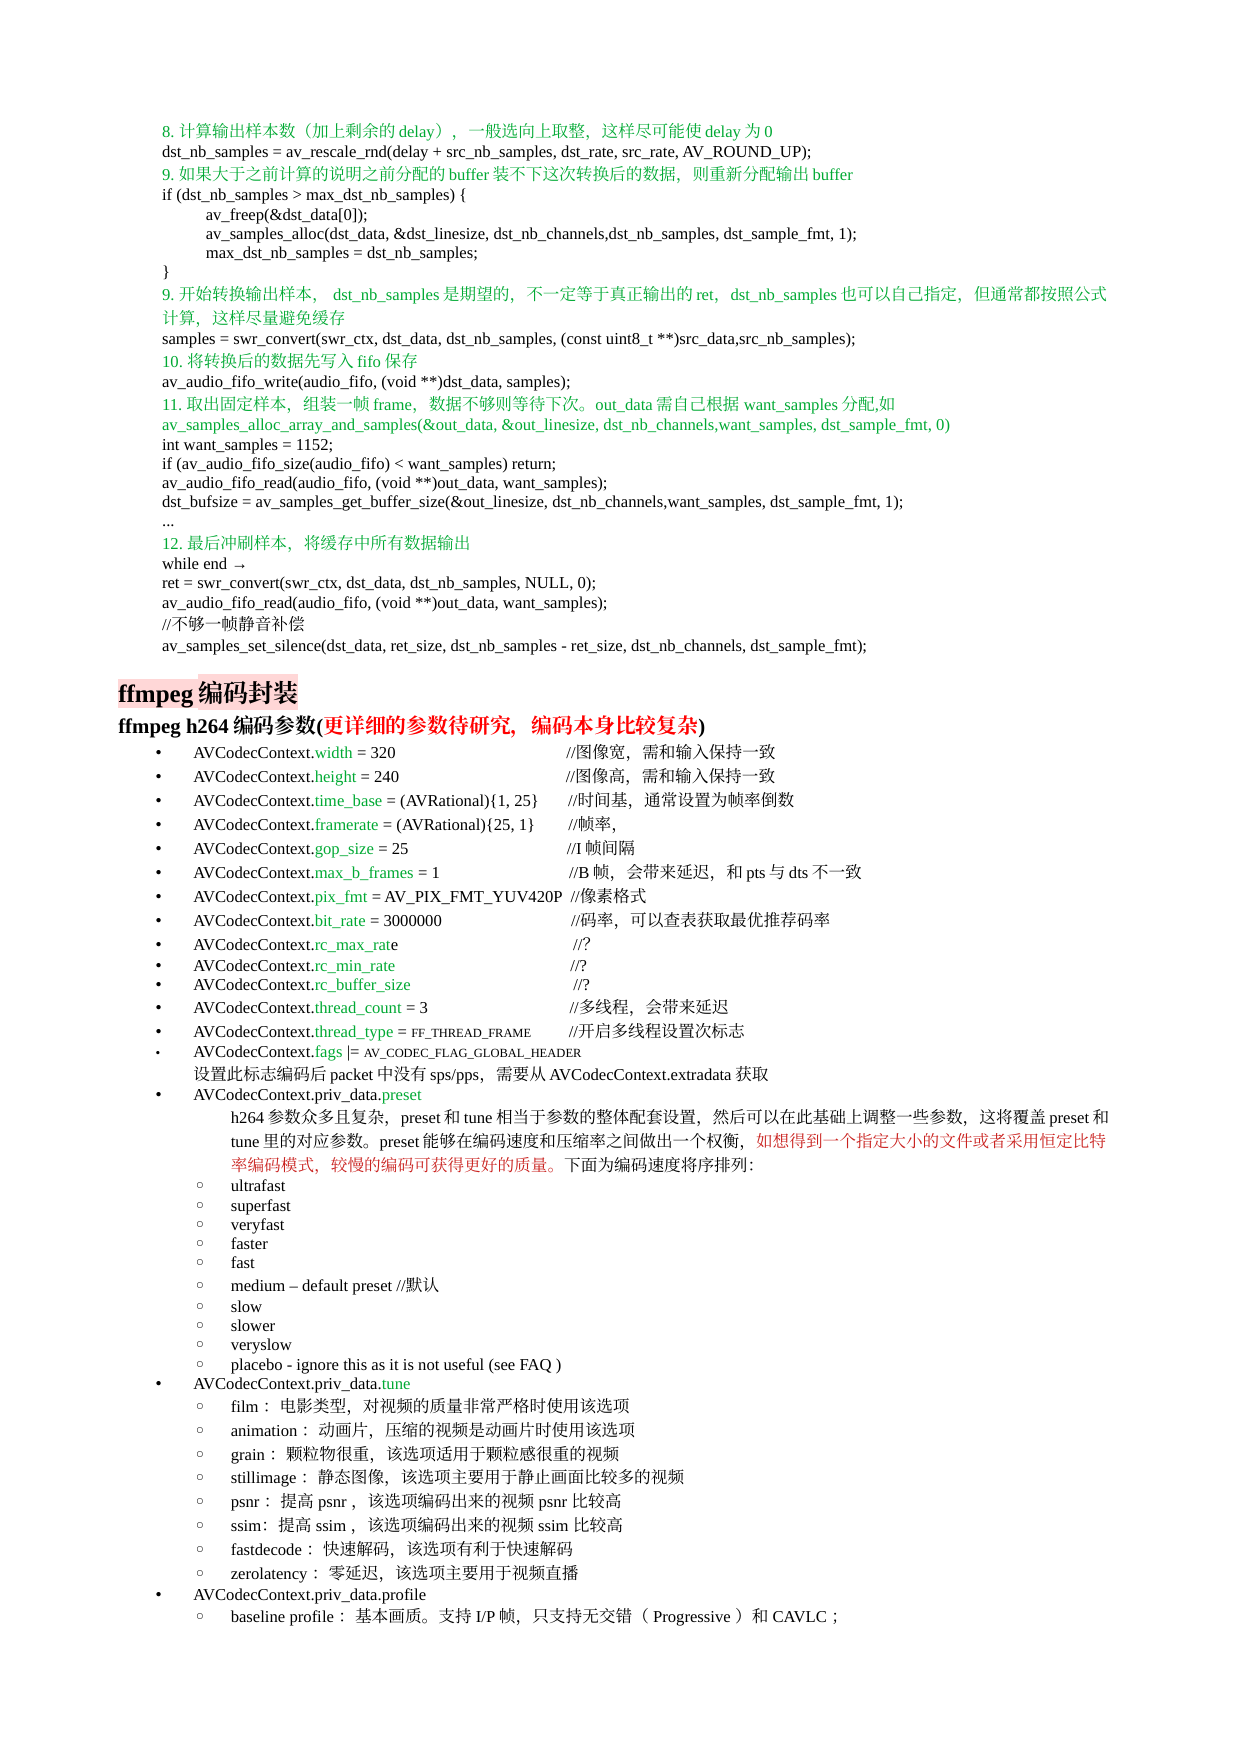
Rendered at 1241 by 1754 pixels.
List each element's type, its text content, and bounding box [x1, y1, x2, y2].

text ret = swr_convert(swr_ctx, dst_data, dst_nb_samples, NULL, 0); [118, 573, 1122, 592]
list veryslow [193, 1335, 1122, 1354]
text 9. 开始转换输出样本， dst_nb_samples是期望的，不一定等于真正输出的ret，dst_nb_samples也可以自己指定，但通常都按照公式 计算，这样尽量避免缓存 [118, 281, 1122, 329]
list grain ：颗粒物很重，该选项适⽤于颗粒感很重的视频 [193, 1441, 1122, 1465]
text av_samples_alloc(dst_data, &dst_linesize, dst_nb_channels,dst_nb_samples, dst_sample_fmt, 1); [118, 223, 1122, 243]
list AVCodecContext.rc_max_rate //？ [156, 931, 1122, 955]
list slow [193, 1296, 1122, 1316]
list veryfast [193, 1215, 1122, 1234]
text 10. 将转换后的数据先写入fifo保存 [118, 348, 1122, 372]
text max_dst_nb_samples = dst_nb_samples; [118, 243, 1122, 262]
text ffmpeg h264编码参数(更详细的参数待研究，编码本身比较复杂) [118, 710, 1122, 740]
list AVCodecContext.framerate = (AVRational){25, 1} //帧率， [156, 812, 1122, 836]
list AVCodecContext.pix_fmt = AV_PIX_FMT_YUV420P //像素格式 [156, 883, 1122, 907]
list AVCodecContext.max_b_frames = 1 //B帧，会带来延迟，和pts与dts不一致 [156, 859, 1122, 883]
list faster [193, 1234, 1122, 1253]
text while end → [118, 554, 1122, 573]
list 设置此标志编码后packet中没有sps/pps，需要从AVCodecContext.extradata获取 [156, 1061, 1122, 1085]
list AVCodecContext.bit_rate = 3000000 //码率，可以查表获取最优推荐码率 [156, 907, 1122, 931]
text dst_bufsize = av_samples_get_buffer_size(&out_linesize, dst_nb_channels,want_samples, dst_sample_fmt, 1); [118, 492, 1122, 511]
list superfast [193, 1195, 1122, 1215]
text ffmpeg编码封装 [118, 674, 1122, 710]
list ultrafast [193, 1176, 1122, 1195]
text if (dst_nb_samples > max_dst_nb_samples) { [118, 185, 1122, 204]
text ... [118, 511, 1122, 530]
list zerolatency ：零延迟，该选项主要⽤于视频直播 [193, 1561, 1122, 1584]
text 8. 计算输出样本数（加上剩余的delay），一般选向上取整，这样尽可能使delay为0 [118, 118, 1122, 142]
list medium – default preset //默认 [193, 1272, 1122, 1296]
text av_freep(&dst_data[0]); [118, 204, 1122, 223]
text 12. 最后冲刷样本，将缓存中所有数据输出 [118, 530, 1122, 554]
list AVCodecContext.height = 240 //图像高，需和输入保持一致 [156, 764, 1122, 788]
text 11. 取出固定样本，组装一帧frame，数据不够则等待下次。out_data需自己根据 want_samples分配,如 [118, 391, 1122, 415]
text if (av_audio_fifo_size(audio_fifo) < want_samples) return; [118, 453, 1122, 473]
list fast [193, 1253, 1122, 1272]
list fastdecode ：快速解码，该选项有利于快速解码 [193, 1537, 1122, 1561]
text 9. 如果大于之前计算的说明之前分配的buffer装不下这次转换后的数据，则重新分配输出buffer [118, 161, 1122, 185]
list AVCodecContext.priv_data.profile [156, 1584, 1122, 1604]
list baseline profile ：基本画质。⽀持 I/P 帧，只⽀持⽆交错（ Progressive ）和 CAVLC ； [193, 1604, 1122, 1628]
list AVCodecContext.fags |= AV_CODEC_FLAG_GLOBAL_HEADER [156, 1042, 1122, 1061]
text int want_samples = 1152; [118, 434, 1122, 453]
text av_samples_alloc_array_and_samples(&out_data, &out_linesize, dst_nb_channels,want_samples, dst_sample_fmt, 0) [118, 415, 1122, 434]
list AVCodecContext.gop_size = 25 //I帧间隔 [156, 836, 1122, 859]
text //不够一帧静音补偿 [118, 612, 1122, 636]
list slower [193, 1316, 1122, 1335]
text dst_nb_samples = av_rescale_rnd(delay + src_nb_samples, dst_rate, src_rate, AV_ROUND_UP); [118, 142, 1122, 161]
text av_audio_fifo_read(audio_fifo, (void **)out_data, want_samples); [118, 592, 1122, 612]
list placebo - ignore this as it is not useful (see FAQ ) [193, 1354, 1122, 1373]
text samples = swr_convert(swr_ctx, dst_data, dst_nb_samples, (const uint8_t **)src_data,src_nb_samples); [118, 329, 1122, 348]
list AVCodecContext.priv_data.tune [156, 1373, 1122, 1393]
text av_audio_fifo_write(audio_fifo, (void **)dst_data, samples); [118, 372, 1122, 391]
list AVCodecContext.thread_count = 3 //多线程，会带来延迟 [156, 994, 1122, 1018]
text av_audio_fifo_read(audio_fifo, (void **)out_data, want_samples); [118, 473, 1122, 492]
list AVCodecContext.width = 320 //图像宽，需和输入保持一致 [156, 740, 1122, 764]
list ssim：提⾼ ssim ，该选项编码出来的视频 ssim ⽐较⾼ [193, 1513, 1122, 1537]
list AVCodecContext.time_base = (AVRational){1, 25} //时间基，通常设置为帧率倒数 [156, 788, 1122, 812]
list stillimage ：静态图像，该选项主要⽤于静⽌画⾯⽐较多的视频 [193, 1465, 1122, 1489]
list film ：电影类型，对视频的质量⾮常严格时使⽤该选项 [193, 1393, 1122, 1417]
list AVCodecContext.rc_min_rate //? [156, 955, 1122, 975]
list animation ：动画⽚，压缩的视频是动画⽚时使⽤该选项 [193, 1417, 1122, 1441]
list psnr ：提⾼ psnr ，该选项编码出来的视频 psnr ⽐较⾼ [193, 1489, 1122, 1513]
list AVCodecContext.priv_data.preset [156, 1085, 1122, 1104]
list AVCodecContext.rc_buffer_size //? [156, 975, 1122, 994]
list h264参数众多且复杂，preset和tune相当于参数的整体配套设置，然后可以在此基础上调整一些参数，这将覆盖preset和tune里的对应参数。preset能够在编码速度和压缩率之间做出⼀个权衡，如想得到⼀个指定⼤⼩的⽂件或者采⽤恒定⽐特率编码模式，较慢的编码可获得更好的质量。下面为编码速度将序排列： [193, 1104, 1122, 1176]
text av_samples_set_silence(dst_data, ret_size, dst_nb_samples - ret_size, dst_nb_channels, dst_sample_fmt); [118, 636, 1122, 655]
list AVCodecContext.thread_type = FF_THREAD_FRAME //开启多线程设置次标志 [156, 1018, 1122, 1042]
text } [118, 262, 1122, 281]
